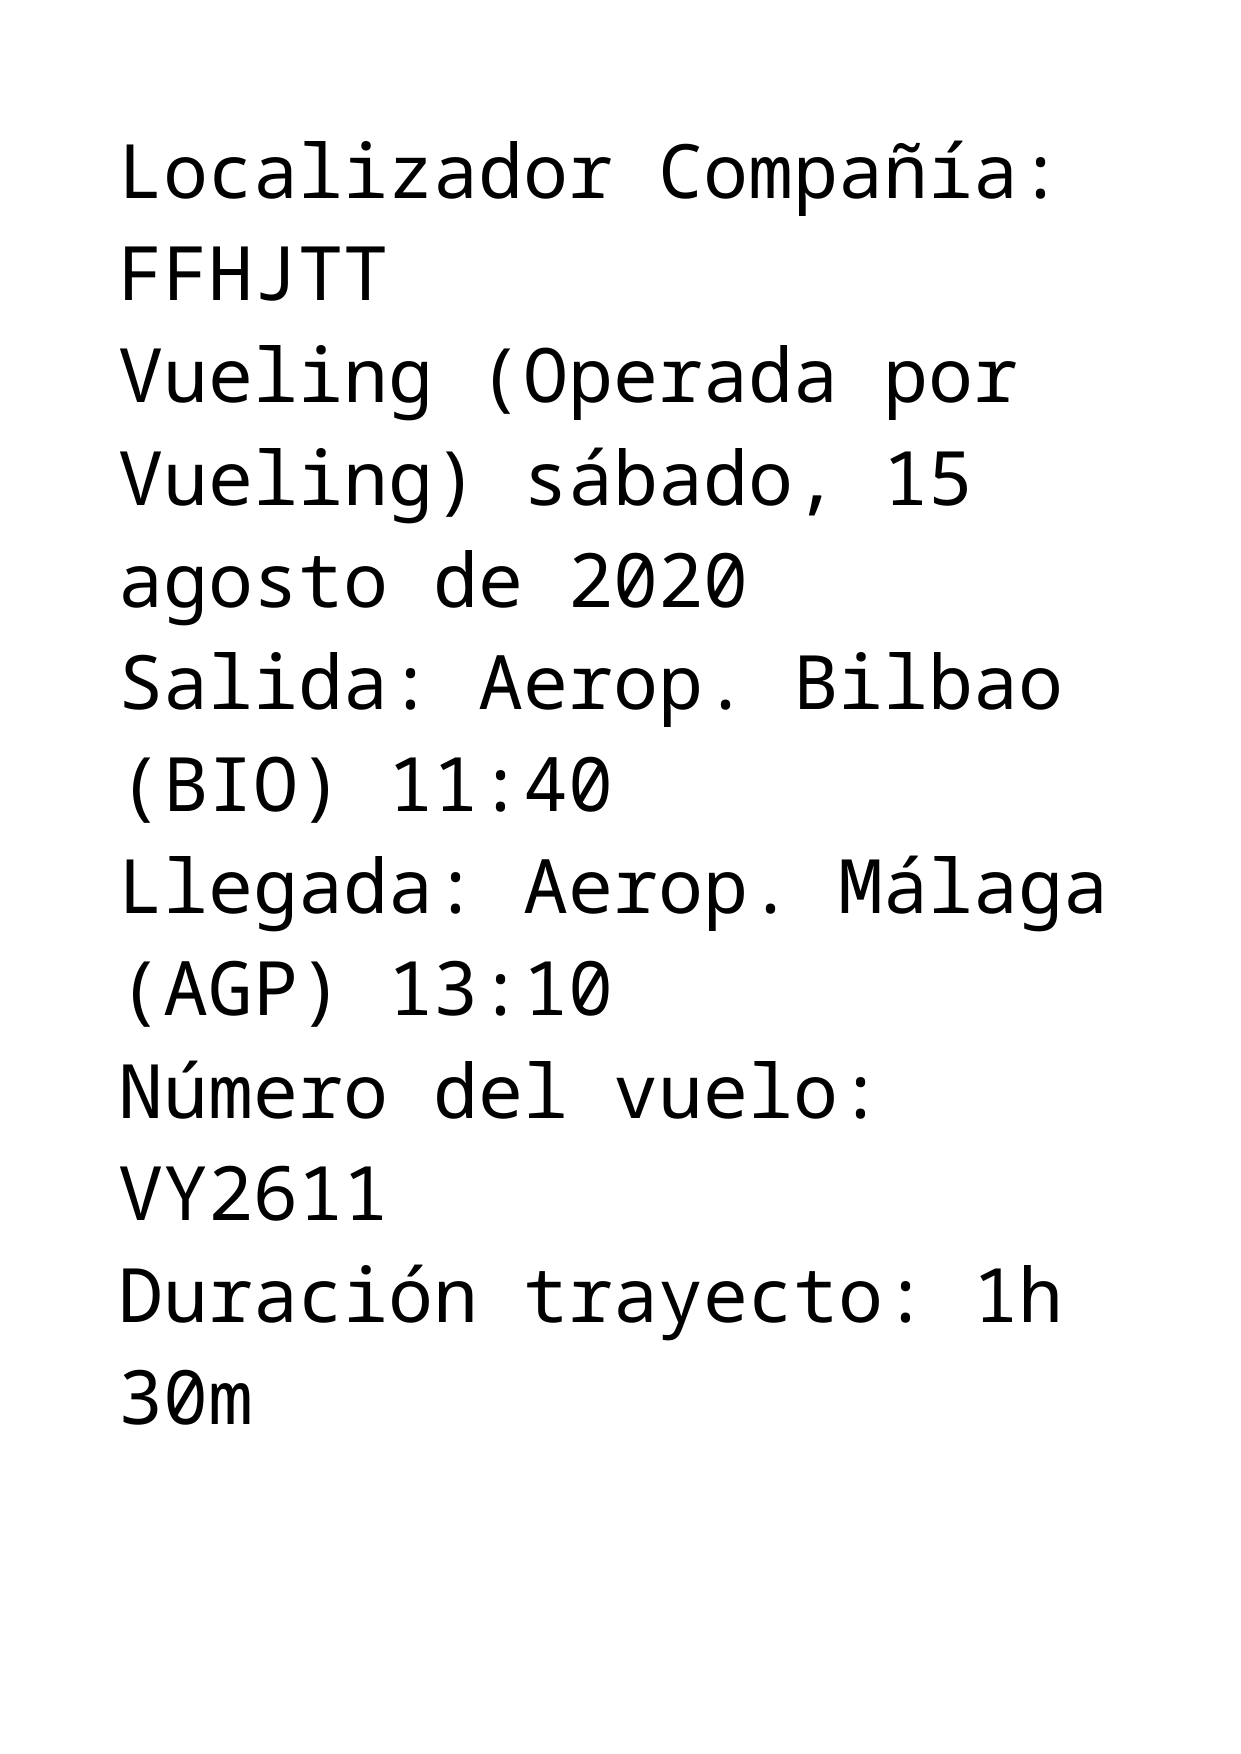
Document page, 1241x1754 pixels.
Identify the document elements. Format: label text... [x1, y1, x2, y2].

text Duración trayecto: 1h 30m [118, 1242, 1122, 1447]
text Llegada: Aerop. Málaga (AGP) 13:10 [118, 833, 1122, 1038]
text Número del vuelo: VY2611 [118, 1038, 1122, 1242]
text Salida: Aerop. Bilbao (BIO) 11:40 [118, 629, 1122, 833]
text Vueling (Operada por Vueling) sábado, 15 agosto de 2020 [118, 322, 1122, 629]
text Localizador Compañía: FFHJTT [118, 118, 1122, 322]
